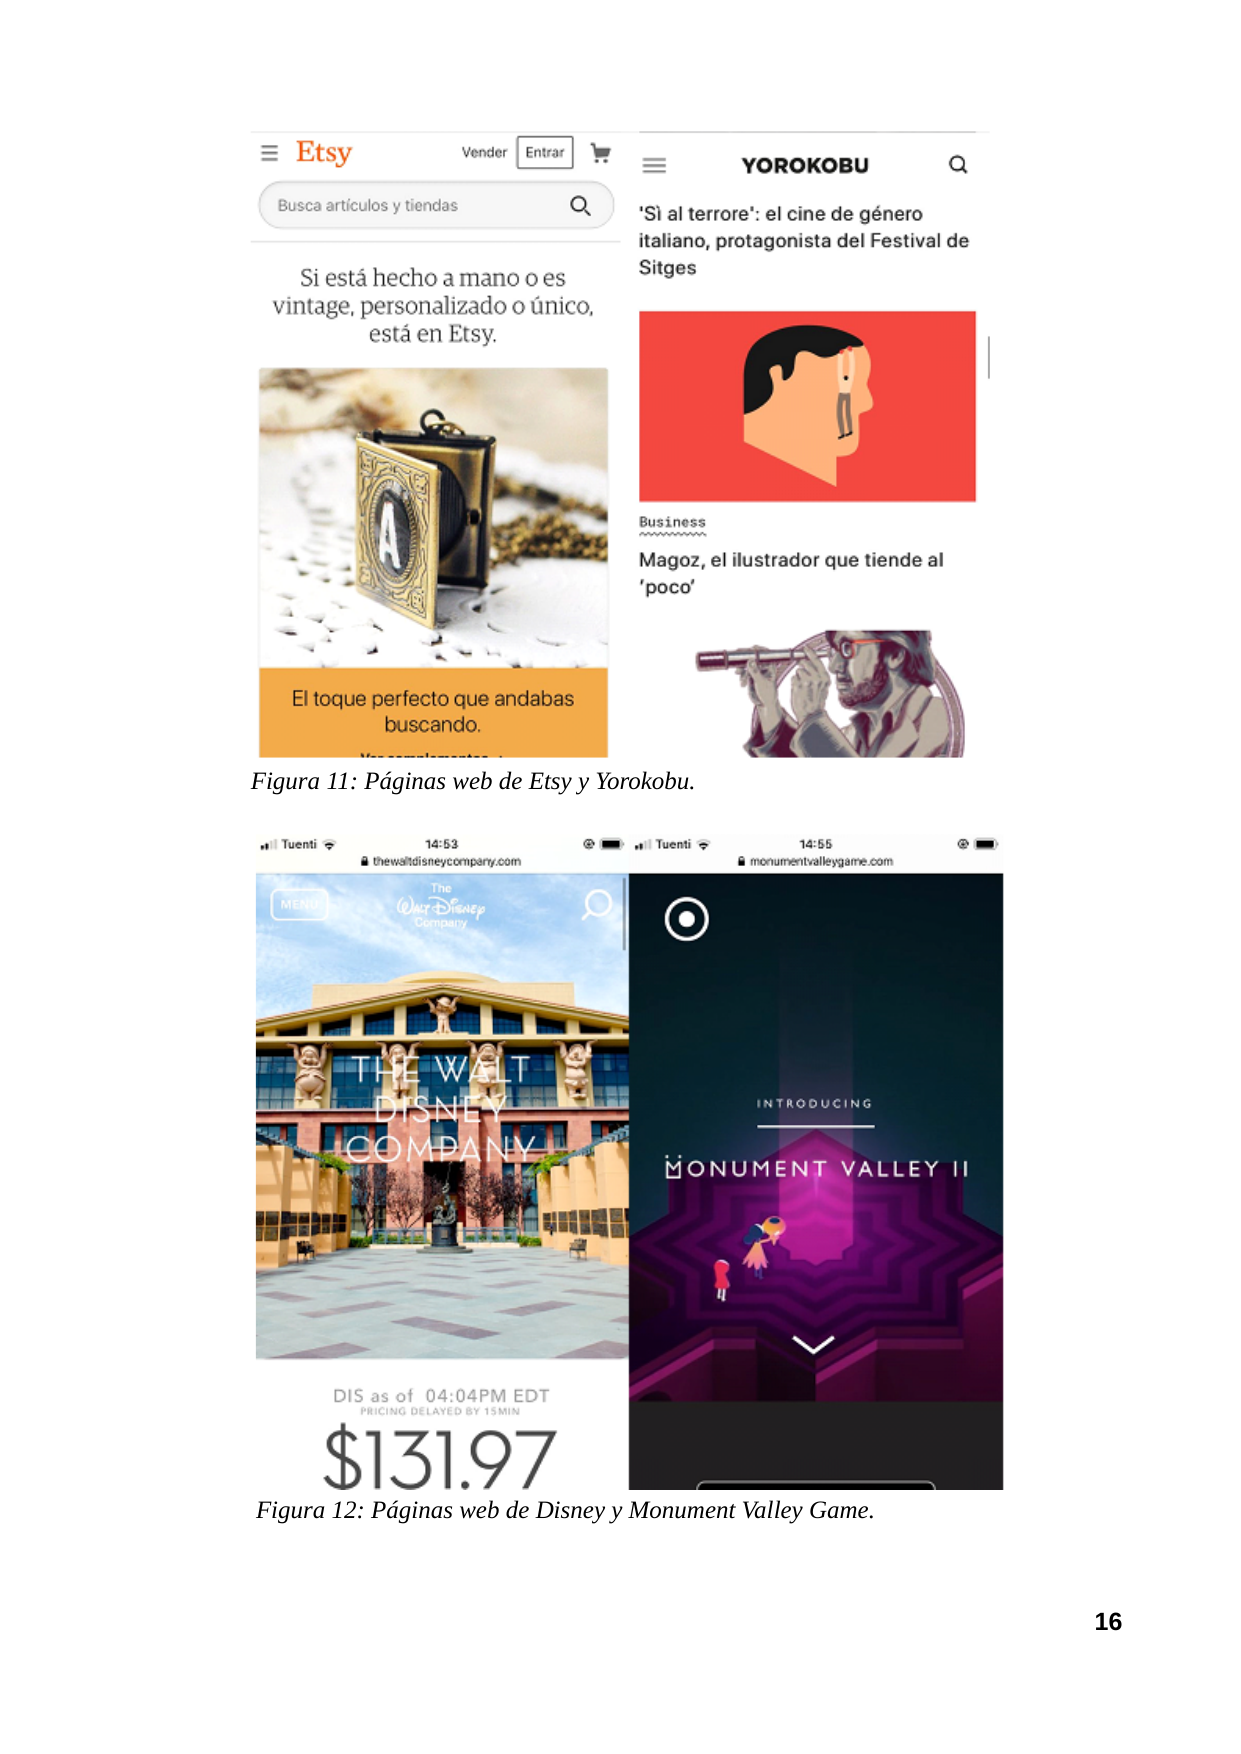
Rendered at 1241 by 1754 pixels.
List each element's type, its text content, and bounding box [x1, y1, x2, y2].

picture [255, 830, 1005, 1490]
text Figura 12: Páginas web de Disney y Monument Valley Game. [256, 1490, 1004, 1524]
picture [250, 130, 990, 761]
text Figura 11: Páginas web de Etsy y Yorokobu. [251, 761, 990, 794]
